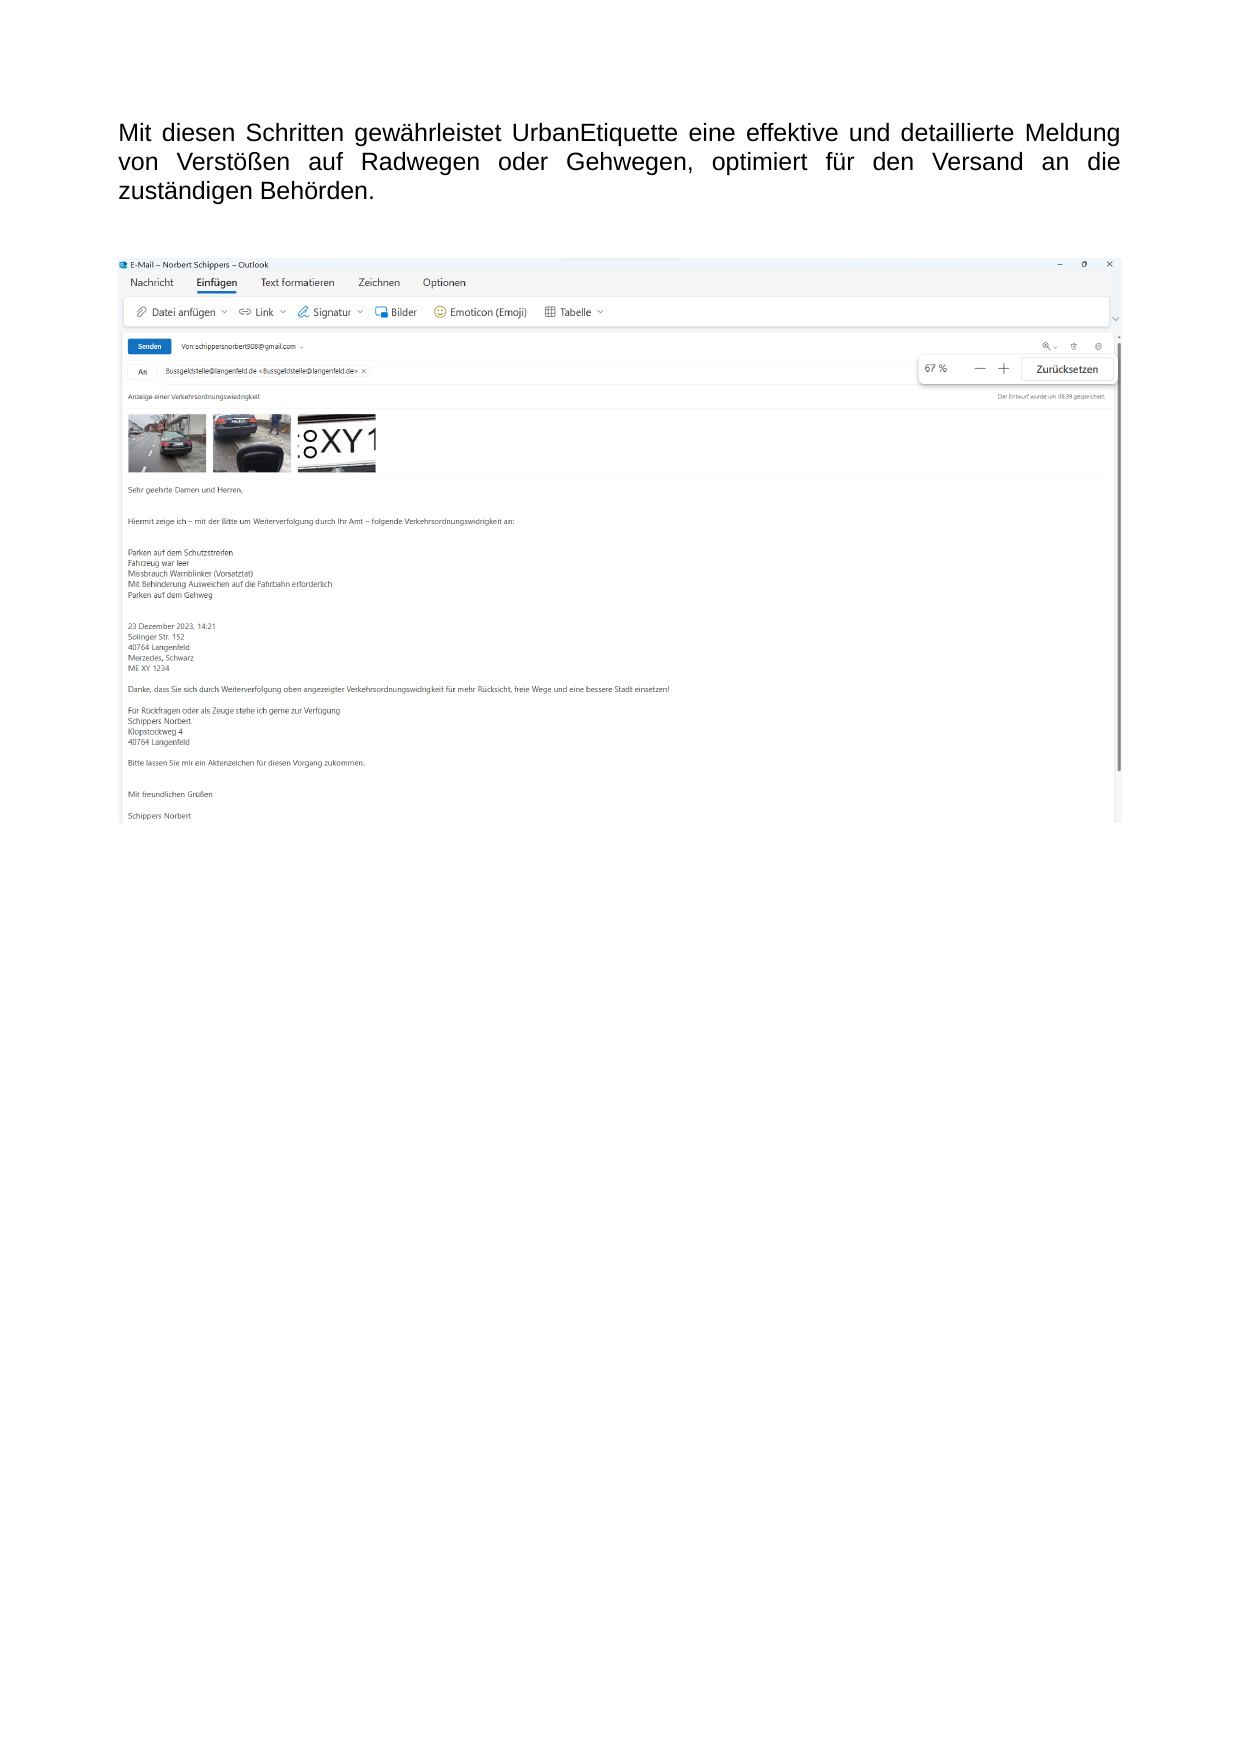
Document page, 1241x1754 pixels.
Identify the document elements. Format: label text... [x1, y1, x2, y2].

text Mit diesen Schritten gewährleistet UrbanEtiquette eine effektive und detaillierte Meldung von Verstößen auf Radwegen oder Gehwegen, optimiert für den Versand an die zuständigen Behörden. [118, 118, 1122, 204]
picture [118, 258, 1123, 823]
